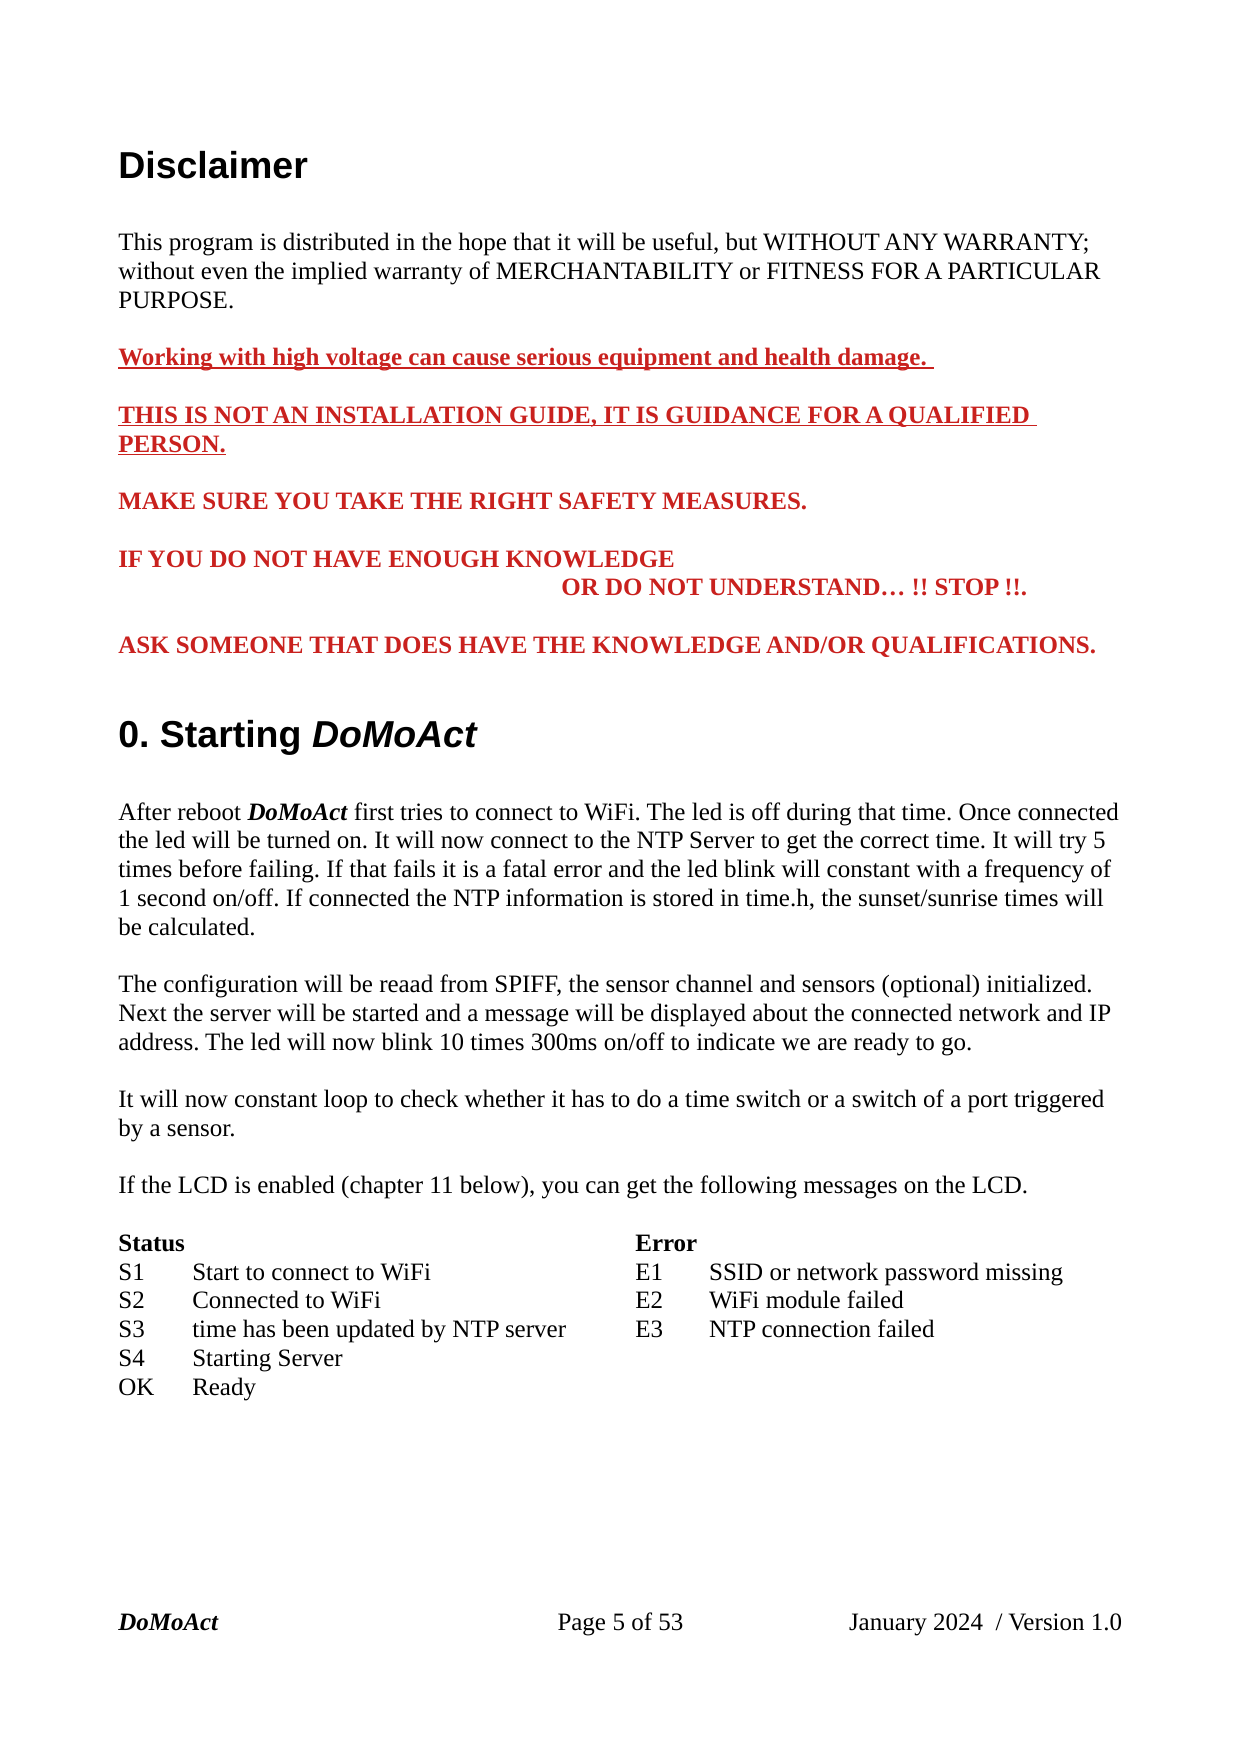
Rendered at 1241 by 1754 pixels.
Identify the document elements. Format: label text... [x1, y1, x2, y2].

subtitle 0. Starting DoMoAct [118, 712, 1122, 756]
text IF YOU DO NOT HAVE ENOUGH KNOWLEDGE [118, 544, 1122, 572]
text S1 Start to connect to WiFi E1 SSID or network password missing [118, 1257, 1122, 1286]
text It will now constant loop to check whether it has to do a time switch or a switch of a port triggered by a sensor. [118, 1084, 1122, 1142]
subtitle Disclaimer [118, 143, 1122, 186]
text OK Ready [118, 1372, 1122, 1401]
text S4 Starting Server [118, 1343, 1122, 1372]
text If the LCD is enabled (chapter 11 below), you can get the following messages on the LCD. [118, 1171, 1122, 1199]
text After reboot DoMoAct first tries to connect to WiFi. The led is off during that time. Once connected the led will be turned on. It will now connect to the NTP Server to get the correct time. It will try 5 times before failing. If that fails it is a fatal error and the led blink will constant with a frequency of 1 second on/off. If connected the NTP information is stored in time.h, the sunset/sunrise times will be calculated. [118, 797, 1122, 941]
text S3 time has been updated by NTP server E3 NTP connection failed [118, 1314, 1122, 1343]
text Status Error [118, 1228, 1122, 1257]
text This program is distributed in the hope that it will be useful, but WITHOUT ANY WARRANTY; without even the implied warranty of MERCHANTABILITY or FITNESS FOR A PARTICULAR PURPOSE. [118, 227, 1122, 314]
text OR DO NOT UNDERSTAND… !! STOP !!. [118, 572, 1122, 601]
text THIS IS NOT AN INSTALLATION GUIDE, IT IS GUIDANCE FOR A QUALIFIED PERSON. [118, 400, 1122, 457]
text ASK SOMEONE THAT DOES HAVE THE KNOWLEDGE AND/OR QUALIFICATIONS. [118, 630, 1122, 659]
text Working with high voltage can cause serious equipment and health damage. [118, 342, 1122, 371]
text S2 Connected to WiFi E2 WiFi module failed [118, 1286, 1122, 1314]
text MAKE SURE YOU TAKE THE RIGHT SAFETY MEASURES. [118, 486, 1122, 515]
text The configuration will be reaad from SPIFF, the sensor channel and sensors (optional) initialized. Next the server will be started and a message will be displayed about the connected network and IP address. The led will now blink 10 times 300ms on/off to indicate we are ready to go. [118, 969, 1122, 1056]
